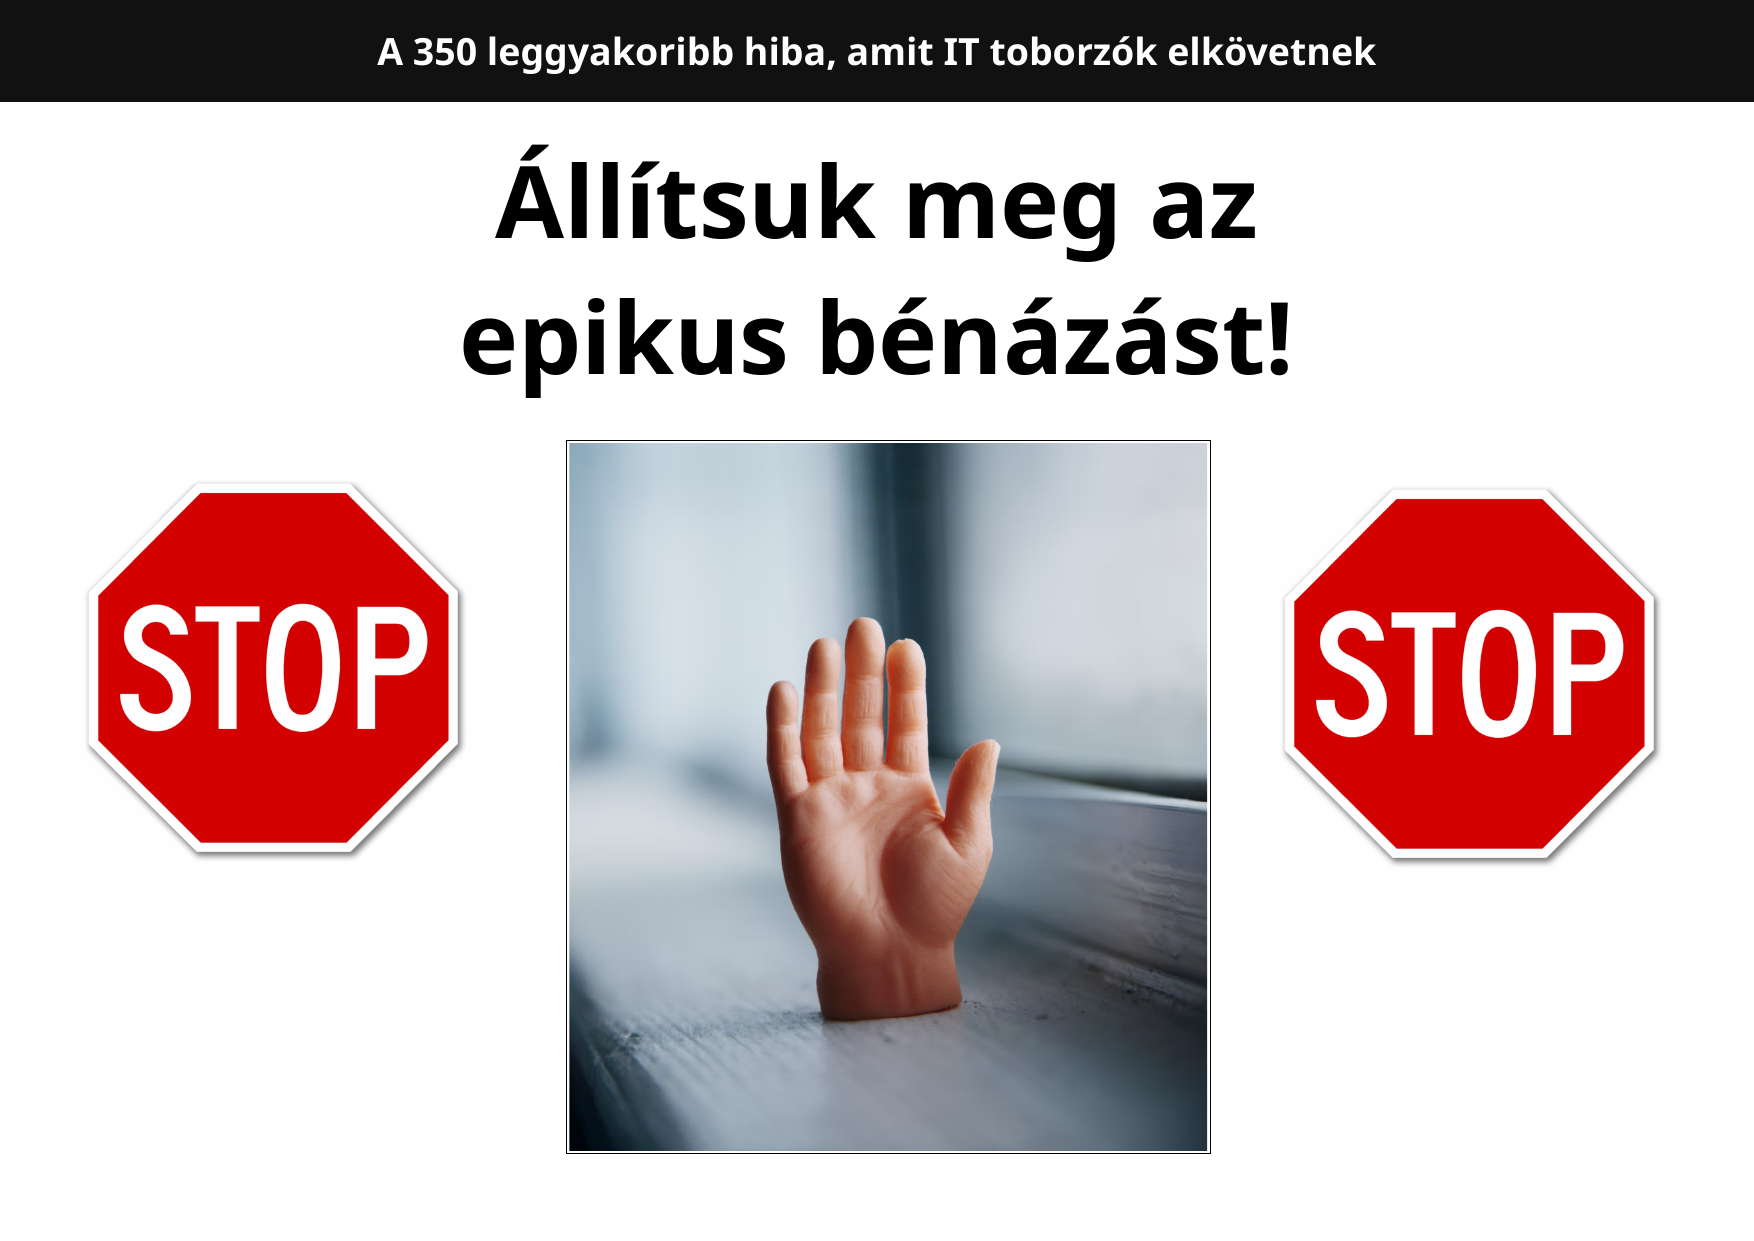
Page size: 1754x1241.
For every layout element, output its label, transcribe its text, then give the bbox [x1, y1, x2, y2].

picture [75, 468, 475, 867]
picture [1271, 474, 1671, 873]
text Állítsuk meg az [0, 132, 1754, 268]
text epikus bénázást! [0, 268, 1754, 404]
picture [569, 443, 1208, 1151]
